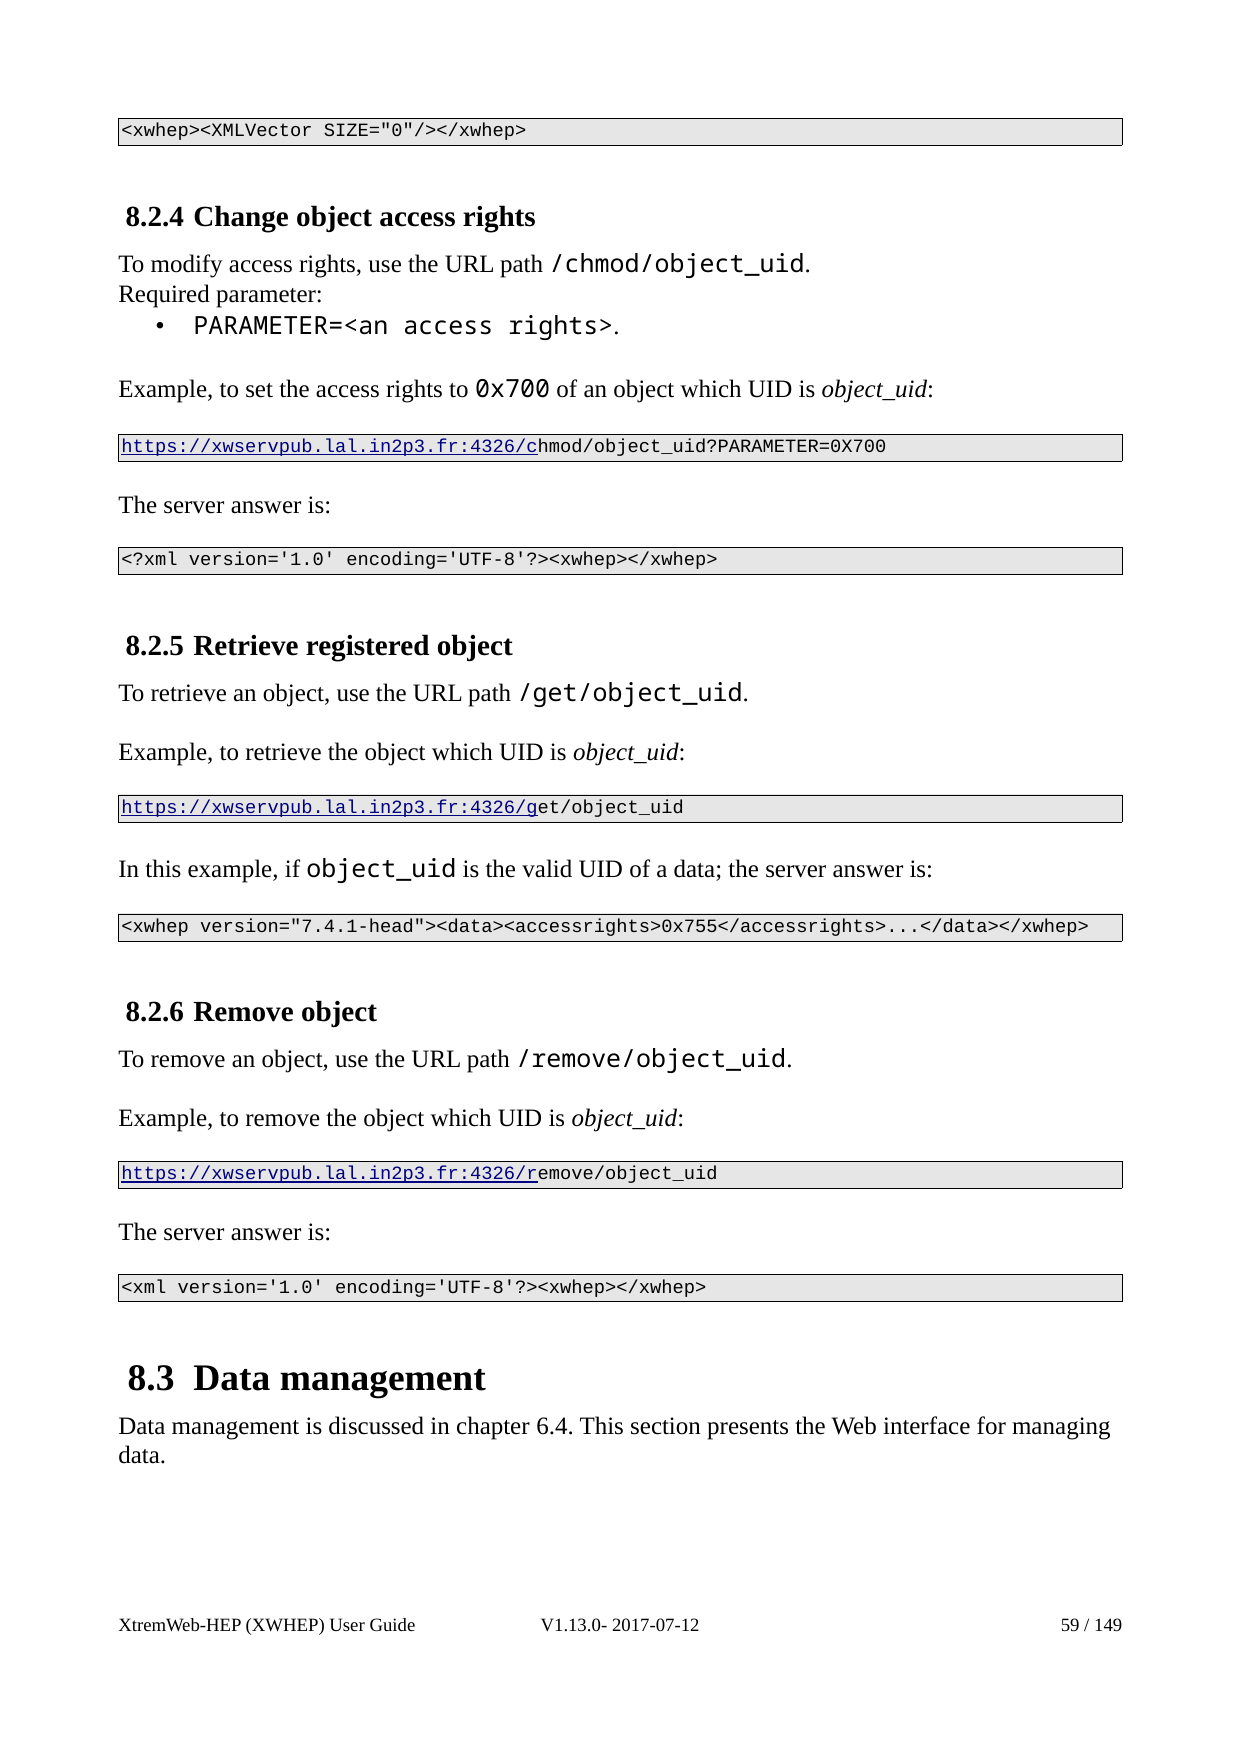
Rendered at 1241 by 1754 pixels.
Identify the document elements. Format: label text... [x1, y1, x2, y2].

text The server answer is: [118, 490, 1122, 518]
subtitle Data management [118, 1355, 1122, 1398]
text Required parameter: [118, 279, 1122, 308]
text https://xwservpub.lal.in2p3.fr:4326/remove/object_uid [119, 1162, 1122, 1188]
text Data management is discussed in chapter 6.4. This section presents the Web interface for managing data. [118, 1411, 1122, 1468]
text To retrieve an object, use the URL path /get/object_uid. [118, 674, 1122, 708]
text https://xwservpub.lal.in2p3.fr:4326/get/object_uid [119, 796, 1122, 822]
text The server answer is: [118, 1217, 1122, 1246]
text Example, to set the access rights to 0x700 of an object which UID is object_uid: [118, 371, 1122, 405]
subtitle Change object access rights [118, 199, 1122, 233]
text https://xwservpub.lal.in2p3.fr:4326/chmod/object_uid?PARAMETER=0X700 [119, 435, 1122, 461]
text To remove an object, use the URL path /remove/object_uid. [118, 1041, 1122, 1074]
list PARAMETER=<an access rights>. [156, 308, 1122, 342]
text Example, to remove the object which UID is object_uid: [118, 1103, 1122, 1132]
subtitle Remove object [118, 994, 1122, 1028]
text To modify access rights, use the URL path /chmod/object_uid. [118, 245, 1122, 279]
text In this example, if object_uid is the valid UID of a data; the server answer is: [118, 851, 1122, 885]
text <xwhep><XMLVector SIZE="0"/></xwhep> [119, 119, 1122, 145]
subtitle Retrieve registered object [118, 628, 1122, 662]
text <?xml version='1.0' encoding='UTF-8'?><xwhep></xwhep> [119, 548, 1122, 574]
text <xwhep version="7.4.1-head"><data><accessrights>0x755</accessrights>...</data></xwhep> [119, 915, 1122, 941]
text <xml version='1.0' encoding='UTF-8'?><xwhep></xwhep> [119, 1275, 1122, 1301]
text Example, to retrieve the object which UID is object_uid: [118, 737, 1122, 766]
